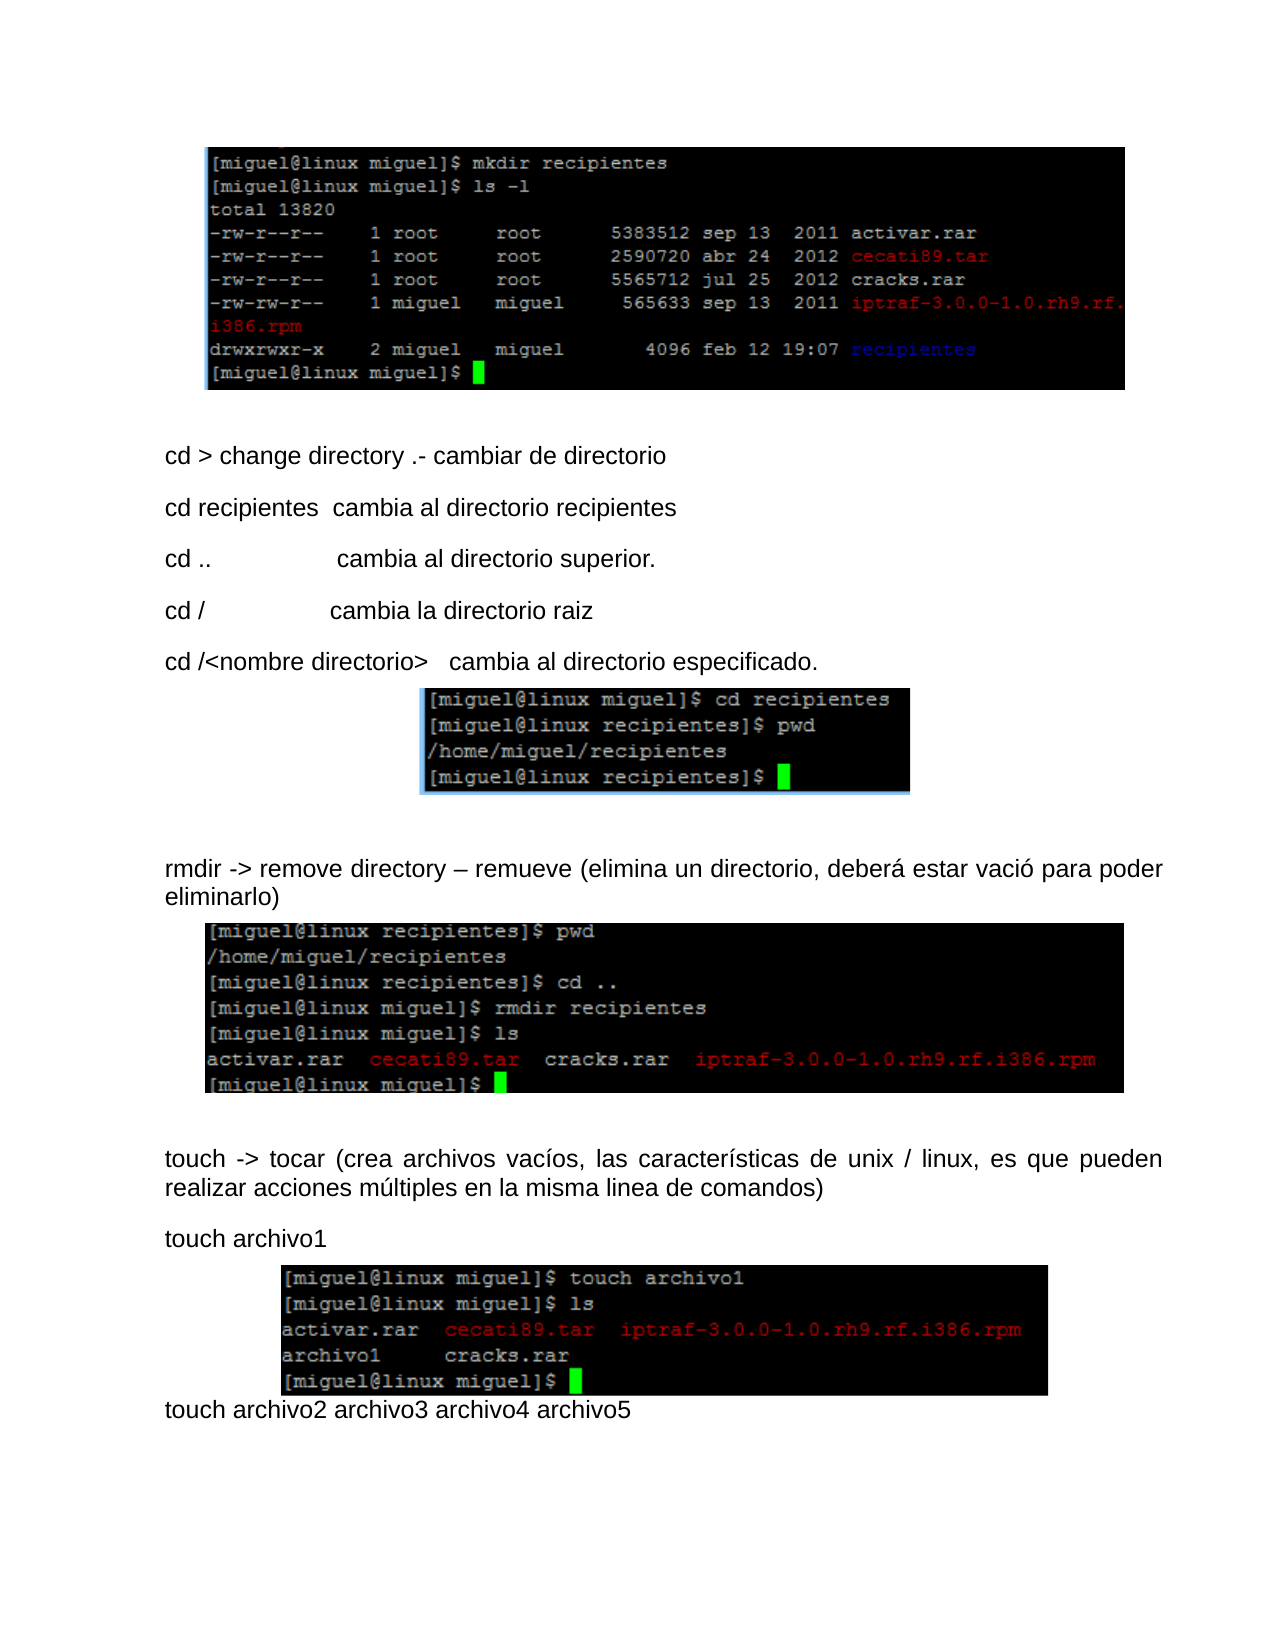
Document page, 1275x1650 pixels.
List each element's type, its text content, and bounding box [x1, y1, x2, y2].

text touch archivo2 archivo3 archivo4 archivo5 [164, 1330, 1164, 1424]
text touch -> tocar (crea archivos vacíos, las características de unix / linux, es que pueden realizar acciones múltiples en la misma linea de comandos) [164, 1144, 1164, 1201]
text cd recipientes cambia al directorio recipientes [164, 493, 1164, 521]
text cd > change directory .- cambiar de directorio [164, 441, 1164, 470]
text cd /<nombre directorio> cambia al directorio especificado. [164, 647, 1164, 676]
text rmdir -> remove directory – remueve (elimina un directorio, deberá estar vació para poder eliminarlo) [164, 853, 1164, 911]
text cd .. cambia al directorio superior. [164, 544, 1164, 573]
text cd / cambia la directorio raiz [164, 596, 1164, 624]
text touch archivo1 [164, 1224, 1164, 1253]
